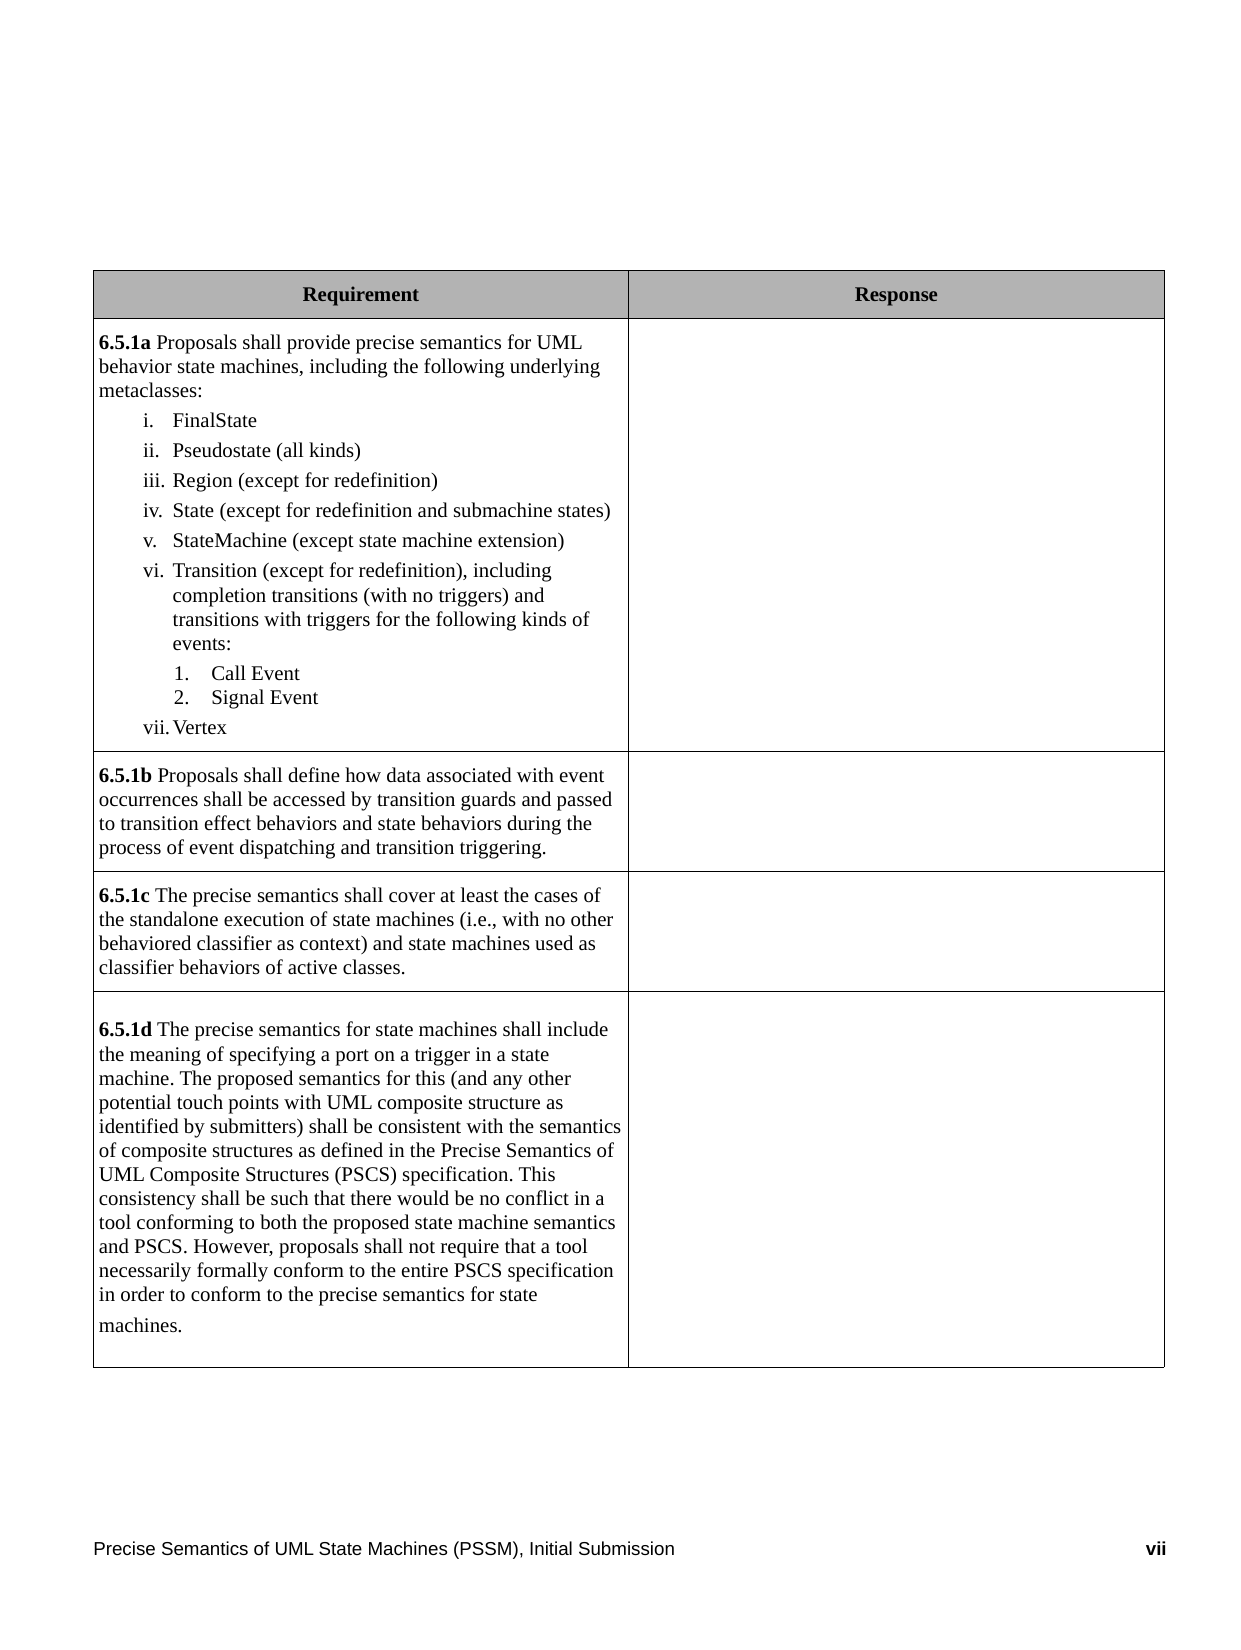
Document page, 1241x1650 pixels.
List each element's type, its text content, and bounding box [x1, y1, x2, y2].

table_header Requirement [94, 271, 628, 318]
table_cell 6.5.1b Proposals shall define how data associated with event occurrences shall be accessed by transition guards and passed to transition effect behaviors and state behaviors during the process of event dispatching and transition triggering. [94, 752, 628, 871]
table_cell [629, 319, 1164, 751]
table_cell [629, 752, 1164, 871]
table_cell 6.5.1c The precise semantics shall cover at least the cases of the standalone execution of state machines (i.e., with no other behaviored classifier as context) and state machines used as classifier behaviors of active classes. [94, 872, 628, 991]
table_cell 6.5.1a Proposals shall provide precise semantics for UML behavior state machines, including the following underlying metaclasses: FinalState Pseudostate (all kinds) Region (except for redefinition) State (except for redefinition and submachine states) StateMachine (except state machine extension) Transition (except for redefinition), including completion transitions (with no triggers) and transitions with triggers for the following kinds of events: Call Event Signal Event Vertex [94, 319, 628, 751]
table_cell [629, 992, 1164, 1367]
table_header Response [629, 271, 1164, 318]
table_cell [629, 872, 1164, 991]
table_cell 6.5.1d The precise semantics for state machines shall include the meaning of specifying a port on a trigger in a state machine. The proposed semantics for this (and any other potential touch points with UML composite structure as identified by submitters) shall be consistent with the semantics of composite structures as defined in the Precise Semantics of UML Composite Structures (PSCS) specification. This consistency shall be such that there would be no conflict in a tool conforming to both the proposed state machine semantics and PSCS. However, proposals shall not require that a tool necessarily formally conform to the entire PSCS specification in order to conform to the precise semantics for state machines. [94, 992, 628, 1367]
